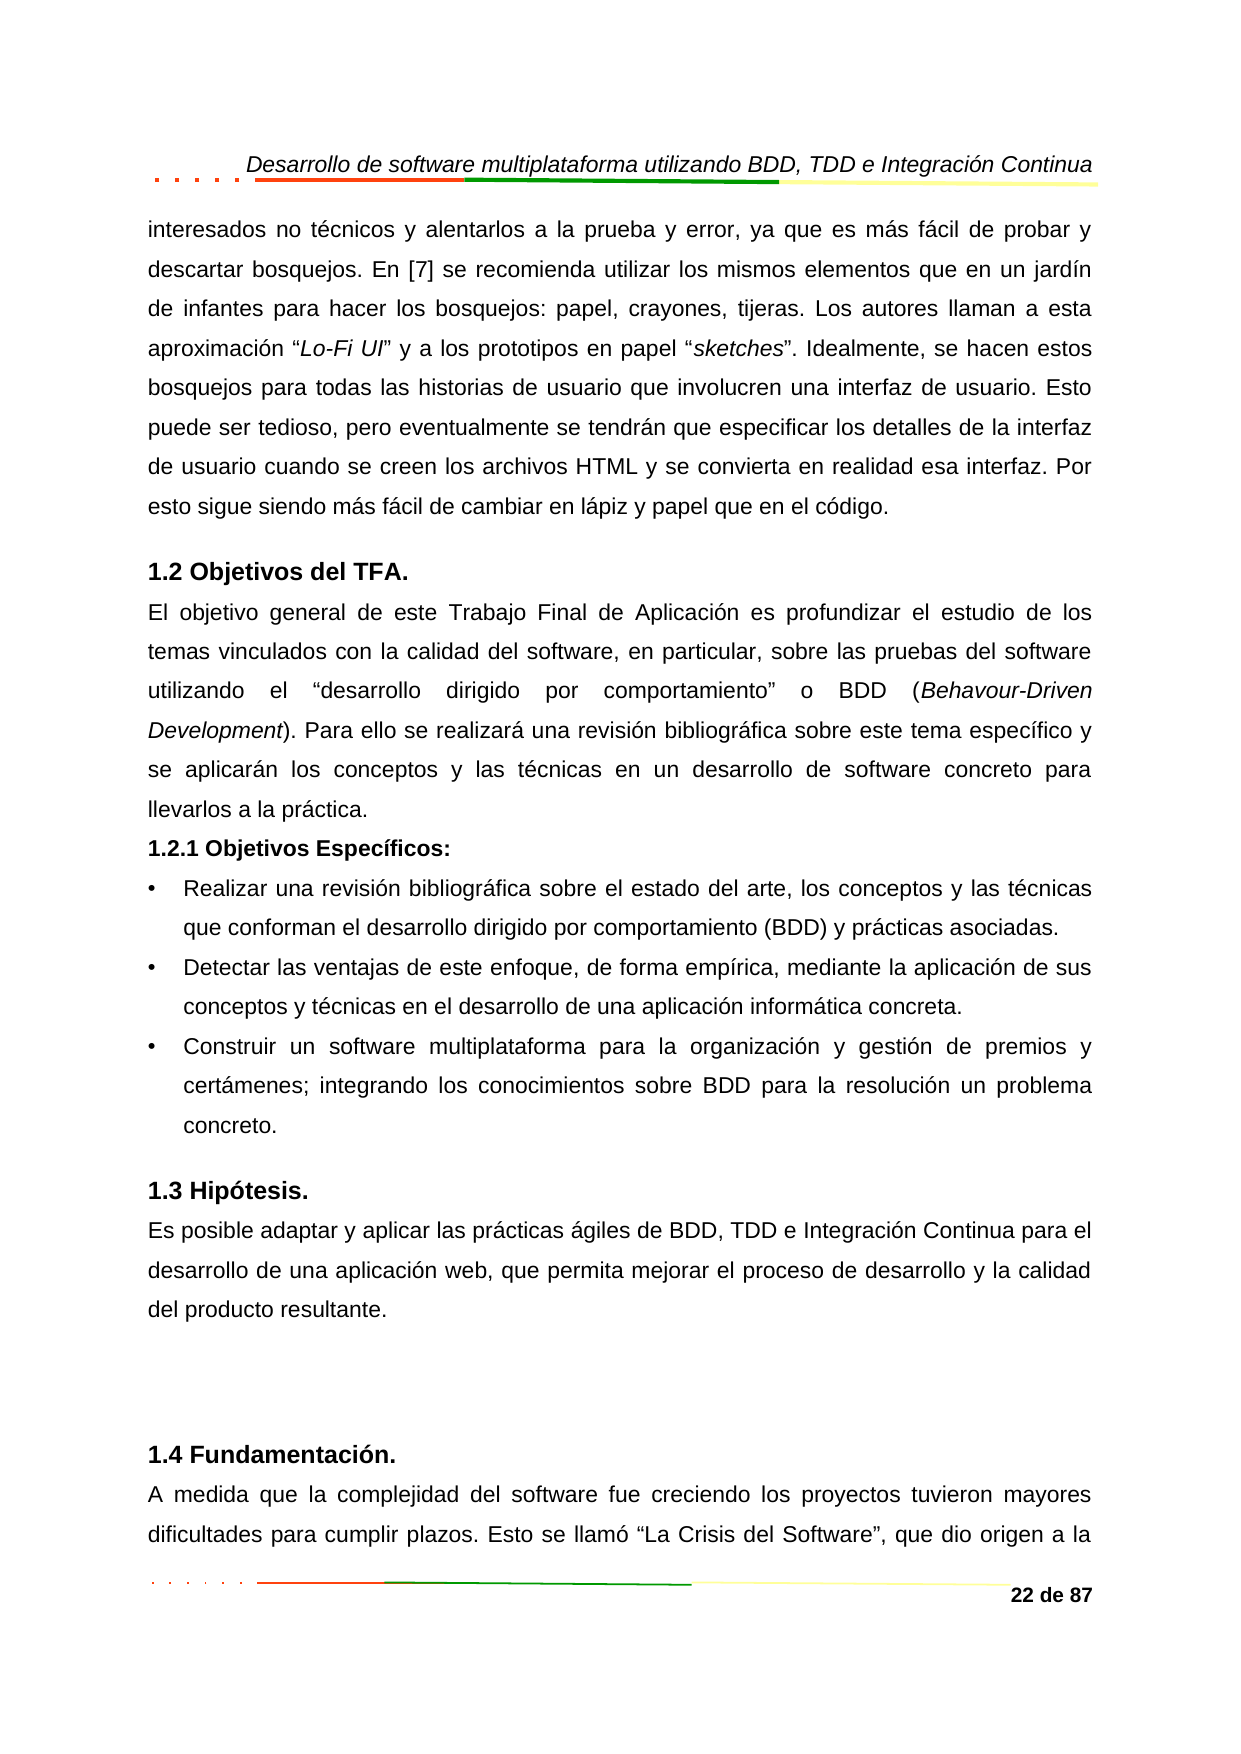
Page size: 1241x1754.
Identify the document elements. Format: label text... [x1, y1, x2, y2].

text Es posible adaptar y aplicar las prácticas ágiles de BDD, TDD e Integración Continua para el desarrollo de una aplicación web, que permita mejorar el proceso de desarrollo y la calidad del producto resultante. [148, 1217, 1093, 1323]
list Construir un software multiplataforma para la organización y gestión de premios y certámenes; integrando los conocimientos sobre BDD para la resolución un problema concreto. [148, 1033, 1093, 1138]
text interesados no técnicos y alentarlos a la prueba y error, ya que es más fácil de probar y descartar bosquejos. En [7] se recomienda utilizar los mismos elementos que en un jardín de infantes para hacer los bosquejos: papel, crayones, tijeras. Los autores llaman a esta aproximación “Lo-Fi UI” y a los prototipos en papel “sketches”. Idealmente, se hacen estos bosquejos para todas las historias de usuario que involucren una interfaz de usuario. Esto puede ser tedioso, pero eventualmente se tendrán que especificar los detalles de la interfaz de usuario cuando se creen los archivos HTML y se convierta en realidad esa interfaz. Por esto sigue siendo más fácil de cambiar en lápiz y papel que en el código. [148, 216, 1093, 519]
subtitle 1.4 Fundamentación. [148, 1440, 1093, 1468]
subtitle 1.2 Objetivos del TFA. [148, 557, 1093, 586]
text A medida que la complejidad del software fue creciendo los proyectos tuvieron mayores dificultades para cumplir plazos. Esto se llamó “La Crisis del Software”, que dio origen a la [148, 1481, 1093, 1547]
list Detectar las ventajas de este enfoque, de forma empírica, mediante la aplicación de sus conceptos y técnicas en el desarrollo de una aplicación informática concreta. [148, 954, 1093, 1019]
text El objetivo general de este Trabajo Final de Aplicación es profundizar el estudio de los temas vinculados con la calidad del software, en particular, sobre las pruebas del software utilizando el “desarrollo dirigido por comportamiento” o BDD (Behavour-Driven Development). Para ello se realizará una revisión bibliográfica sobre este tema específico y se aplicarán los conceptos y las técnicas en un desarrollo de software concreto para llevarlos a la práctica. [148, 598, 1093, 822]
list Realizar una revisión bibliográfica sobre el estado del arte, los conceptos y las técnicas que conforman el desarrollo dirigido por comportamiento (BDD) y prácticas asociadas. [148, 875, 1093, 941]
text 1.2.1 Objetivos Específicos: [148, 835, 1093, 862]
subtitle 1.3 Hipótesis. [148, 1176, 1093, 1205]
